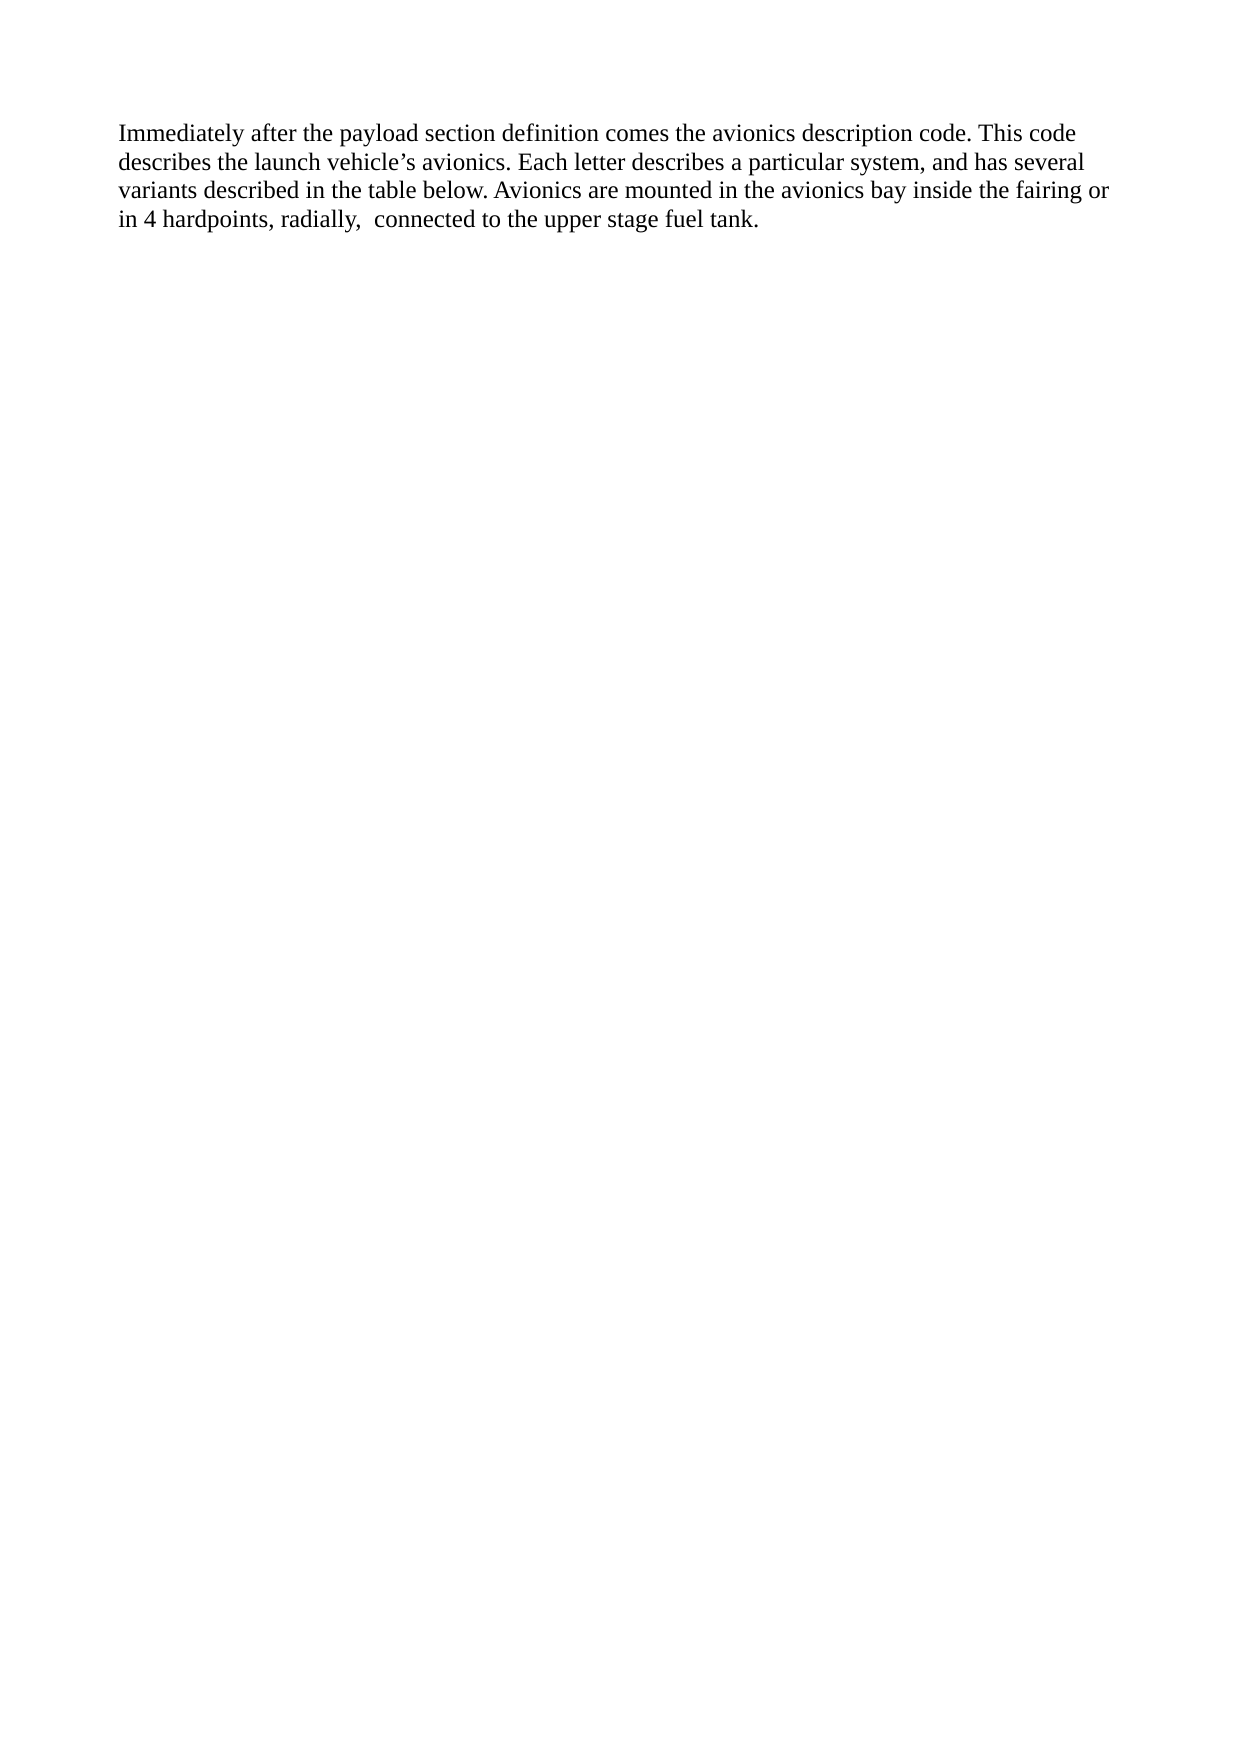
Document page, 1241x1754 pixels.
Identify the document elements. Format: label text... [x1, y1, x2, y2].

text Immediately after the payload section definition comes the avionics description code. This code describes the launch vehicle’s avionics. Each letter describes a particular system, and has several variants described in the table below. Avionics are mounted in the avionics bay inside the fairing or in 4 hardpoints, radially, connected to the upper stage fuel tank. [118, 118, 1122, 233]
